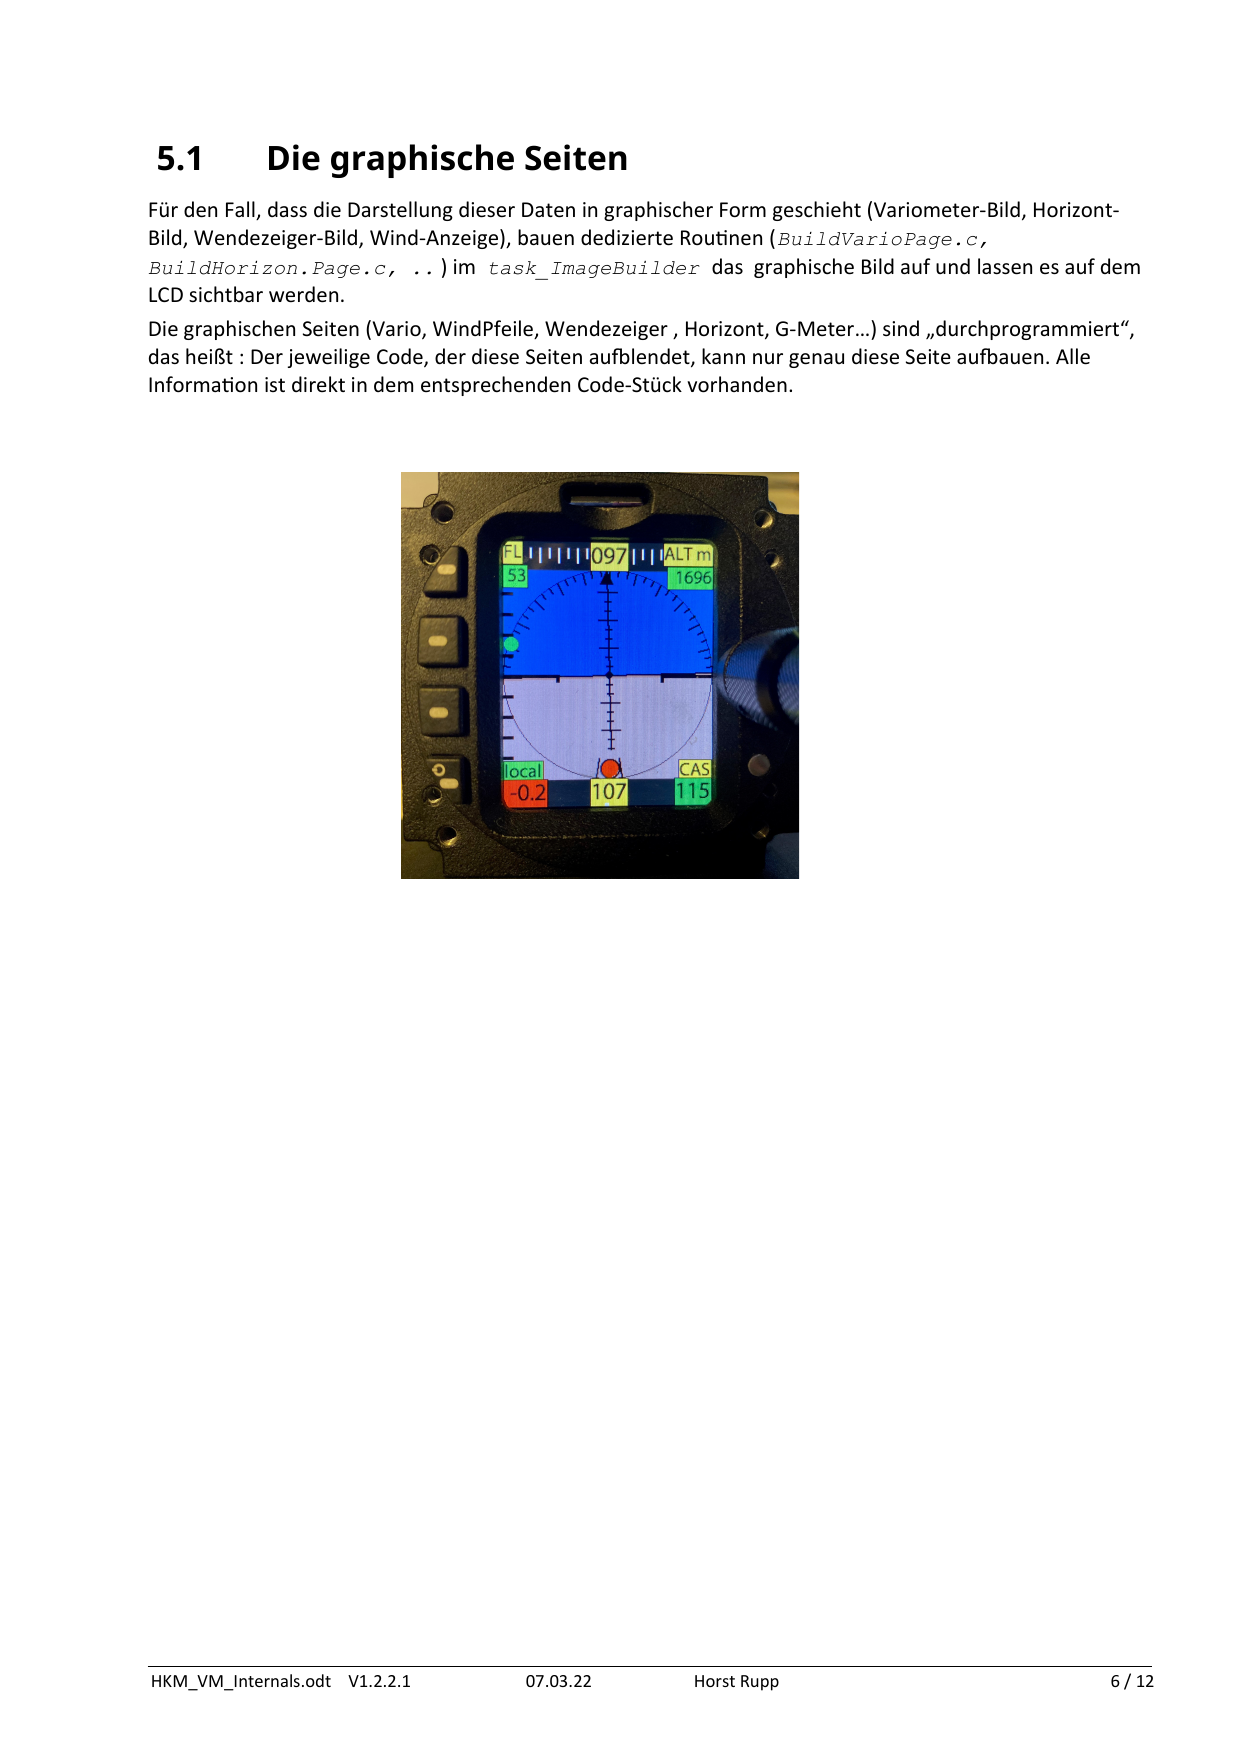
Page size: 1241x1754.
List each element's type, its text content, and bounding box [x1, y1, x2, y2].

subtitle Die graphische Seiten [148, 134, 1152, 180]
subtitle Für den Fall, dass die Darstellung dieser Daten in graphischer Form geschieht (Variometer-Bild, Horizont-Bild, Wendezeiger-Bild, Wind-Anzeige), bauen dedizierte Routinen (BuildVarioPage.c, BuildHorizon.Page.c, .. ) im task_ImageBuilder das graphische Bild auf und lassen es auf dem LCD sichtbar werden. [148, 195, 1152, 308]
picture [401, 472, 800, 879]
text Die graphischen Seiten (Vario, WindPfeile, Wendezeiger , Horizont, G-Meter…) sind „durchprogrammiert“, das heißt : Der jeweilige Code, der diese Seiten aufblendet, kann nur genau diese Seite aufbauen. Alle Information ist direkt in dem entsprechenden Code-Stück vorhanden. [148, 314, 1152, 398]
